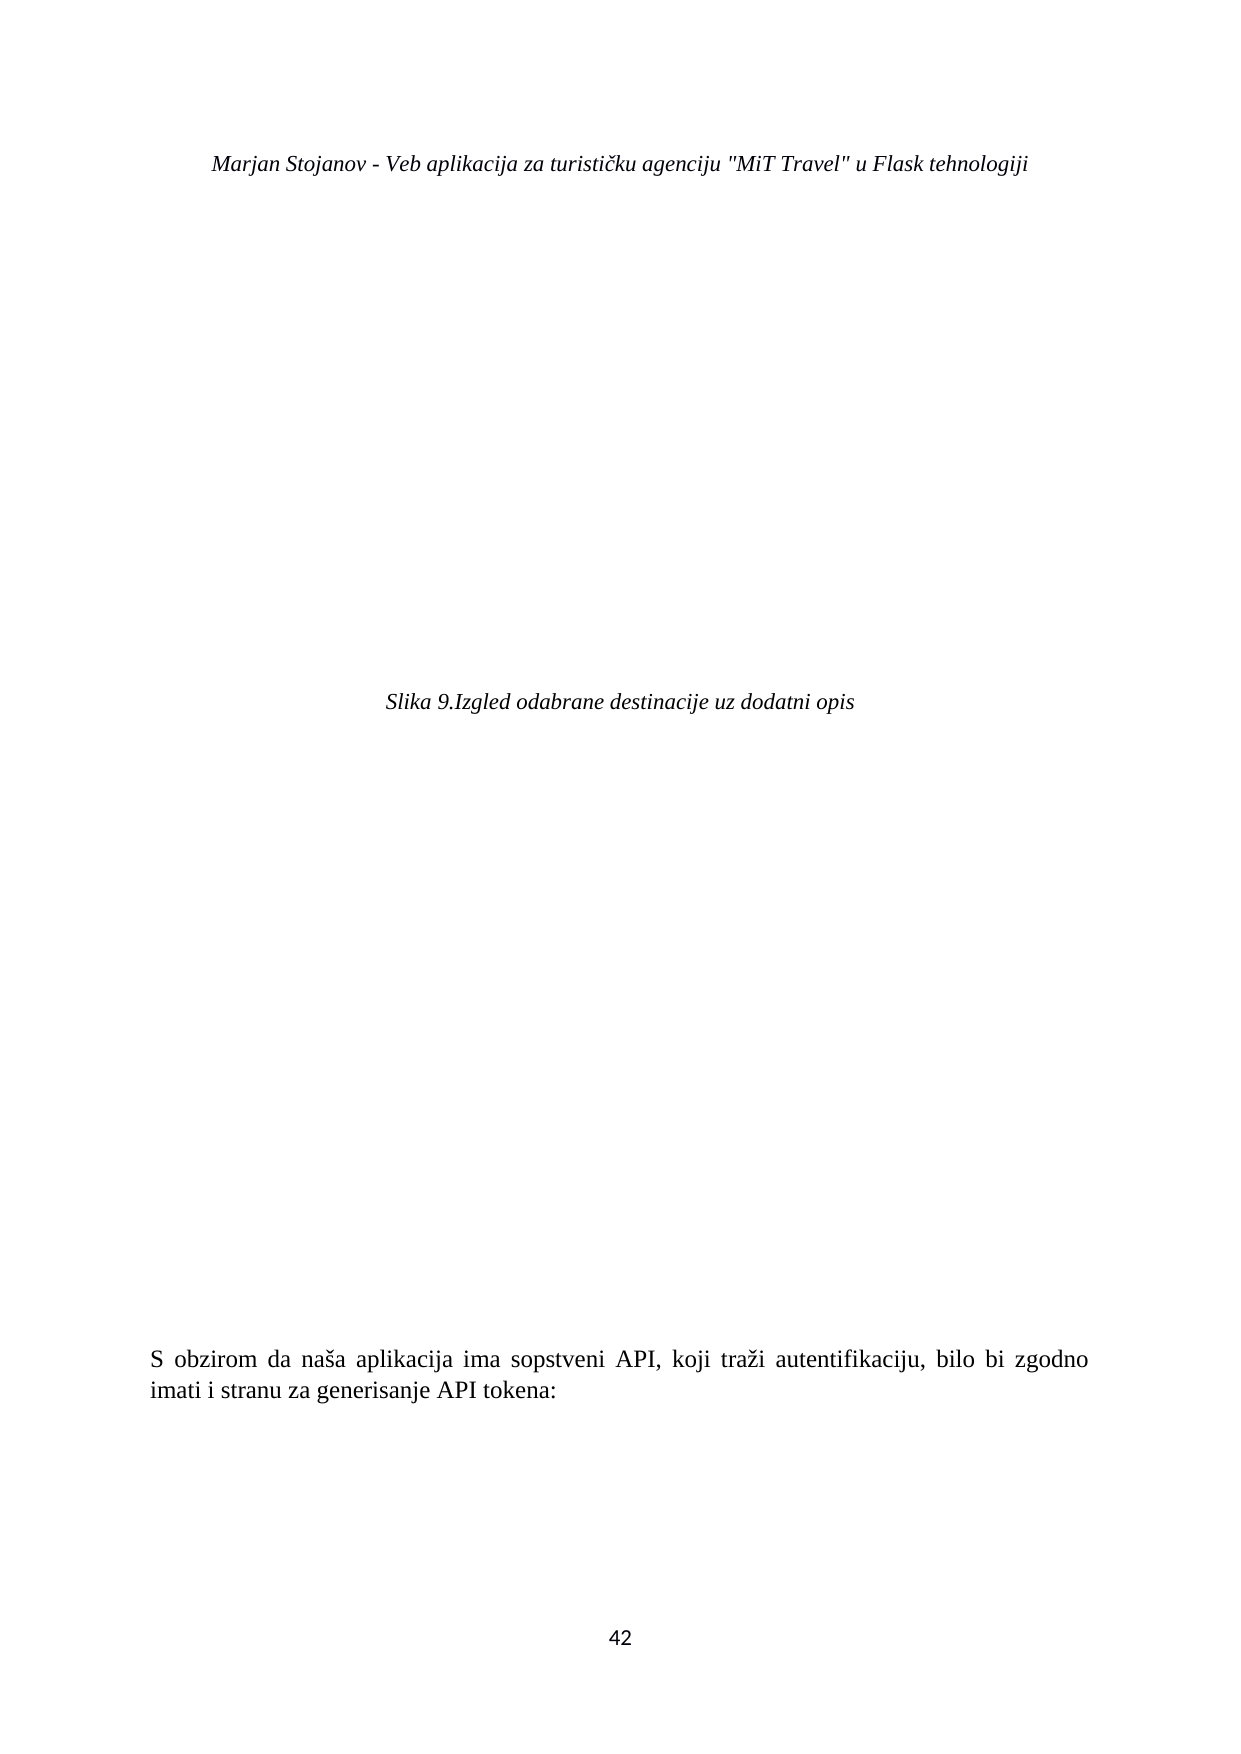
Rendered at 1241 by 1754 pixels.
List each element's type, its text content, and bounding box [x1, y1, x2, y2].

text S obzirom da naša aplikacija ima sopstveni API, koji traži autentifikaciju, bilo bi zgodno imati i stranu za generisanje API tokena: [150, 1344, 1090, 1403]
text Slika 9.Izgled odabrane destinacije uz dodatni opis [150, 688, 1090, 714]
